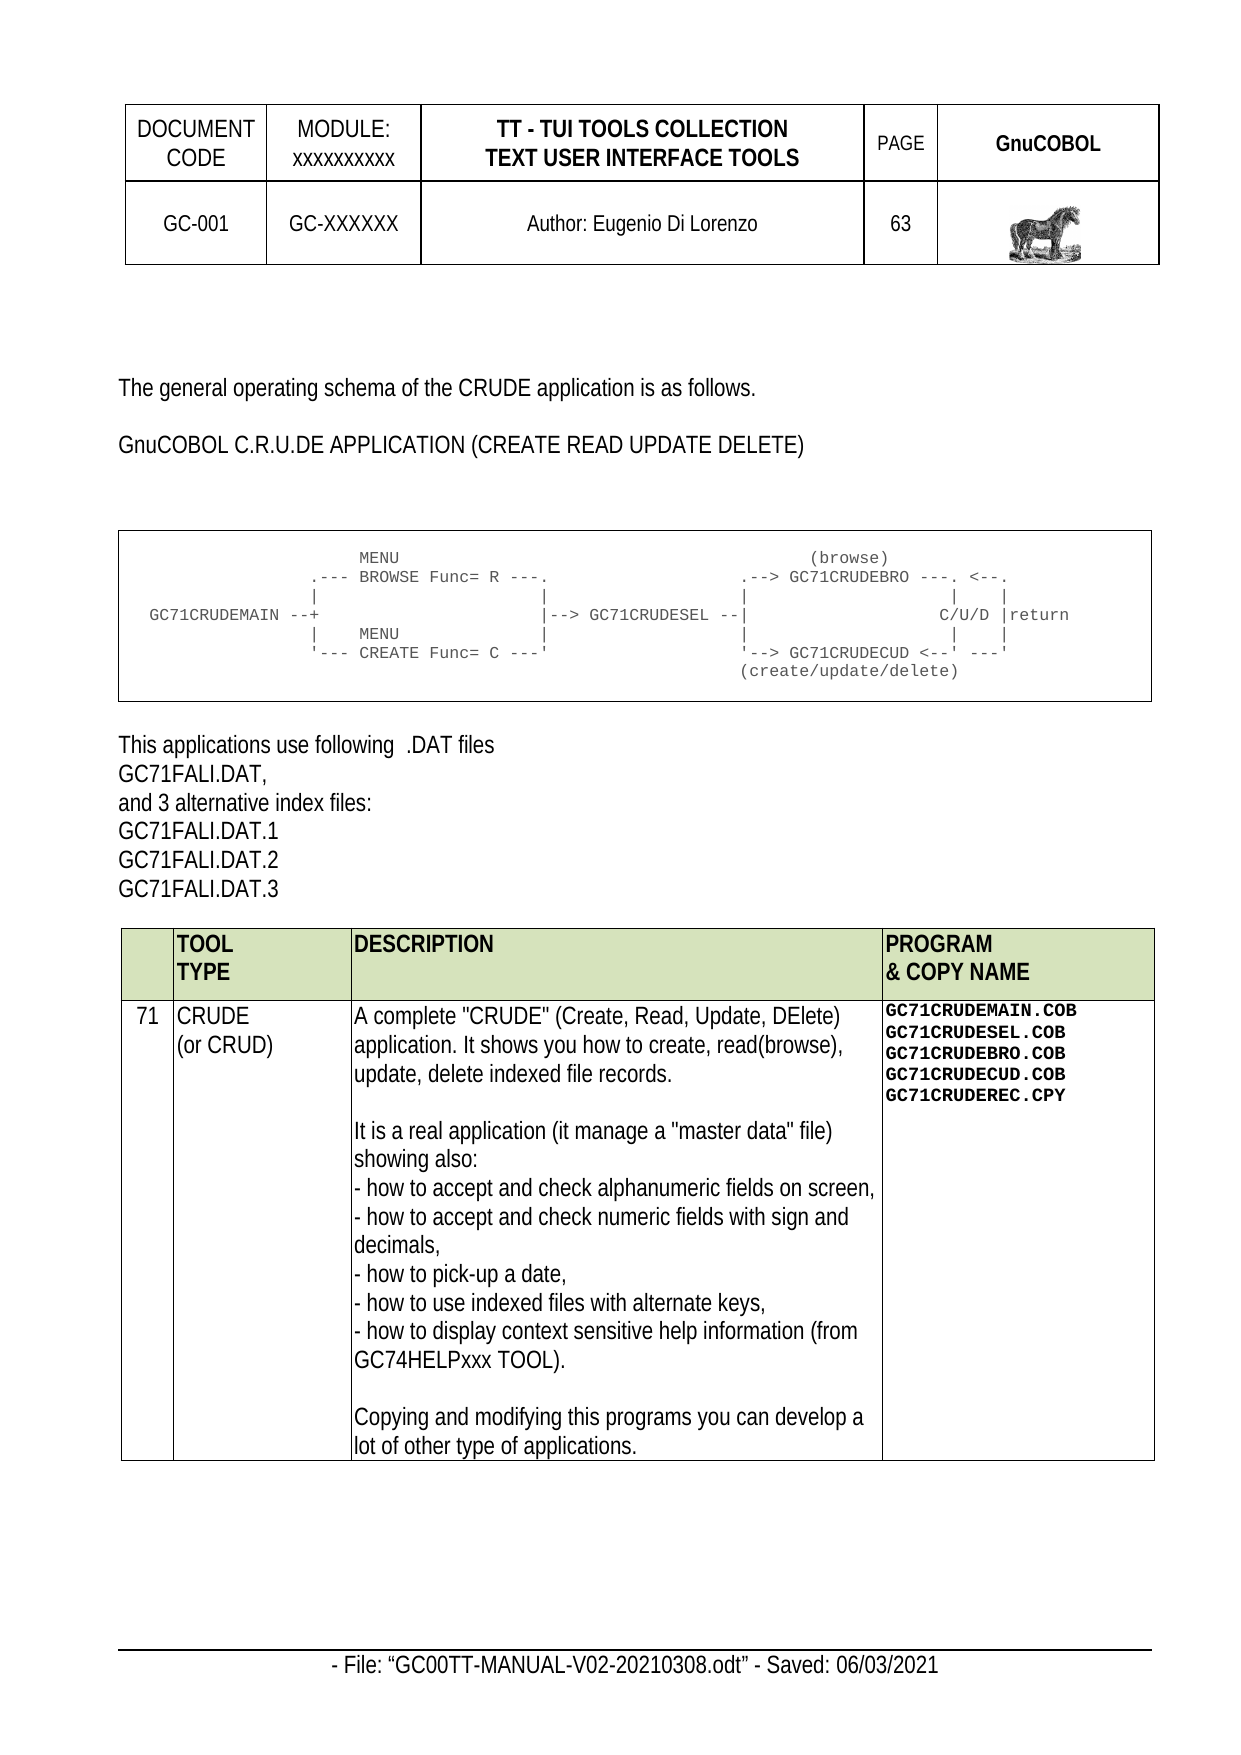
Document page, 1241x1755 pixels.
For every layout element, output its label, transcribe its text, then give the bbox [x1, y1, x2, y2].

text MENU (browse) [119, 549, 1151, 568]
table_header TOOL TYPE [174, 929, 351, 1000]
text GC71FALI.DAT.2 [118, 845, 1152, 874]
table_cell GC71CRUDEMAIN.COB GC71CRUDESEL.COB GC71CRUDEBRO.COB GC71CRUDECUD.COB GC71CRUDEREC.CPY [883, 1001, 1154, 1459]
text '--- CREATE Func= C ---' '--> GC71CRUDECUD <--' ---' [119, 643, 1151, 662]
text and 3 alternative index files: [118, 788, 1152, 816]
text GC71FALI.DAT.3 [118, 874, 1152, 902]
text | | | | | [119, 587, 1151, 605]
text (create/update/delete) [119, 662, 1151, 682]
table_cell 71 [122, 1001, 173, 1459]
table_header [122, 929, 173, 1000]
text GC71CRUDEMAIN --+ |--> GC71CRUDESEL --| C/U/D |return [119, 605, 1151, 624]
text This applications use following .DAT files [118, 730, 1152, 759]
text .--- BROWSE Func= R ---. .--> GC71CRUDEBRO ---. <--. [119, 568, 1151, 587]
text GC71FALI.DAT, [118, 759, 1152, 788]
text | MENU | | | | [119, 624, 1151, 643]
table_header DESCRIPTION [352, 929, 882, 1000]
table_cell CRUDE (or CRUD) [174, 1001, 351, 1459]
table_cell A complete "CRUDE" (Create, Read, Update, DElete) application. It shows you how to create, read(browse), update, delete indexed file records. It is a real application (it manage a "master data" file) showing also: - how to accept and check alphanumeric fields on screen, - how to accept and check numeric fields with sign and decimals, - how to pick-up a date, - how to use indexed files with alternate keys, - how to display context sensitive help information (from GC74HELPxxx TOOL). Copying and modifying this programs you can develop a lot of other type of applications. [352, 1001, 882, 1459]
table_header PROGRAM & COPY NAME [883, 929, 1154, 1000]
text GnuCOBOL C.R.U.DE APPLICATION (CREATE READ UPDATE DELETE) [118, 430, 1152, 459]
text The general operating schema of the CRUDE application is as follows. [118, 373, 1152, 402]
text GC71FALI.DAT.1 [118, 816, 1152, 845]
